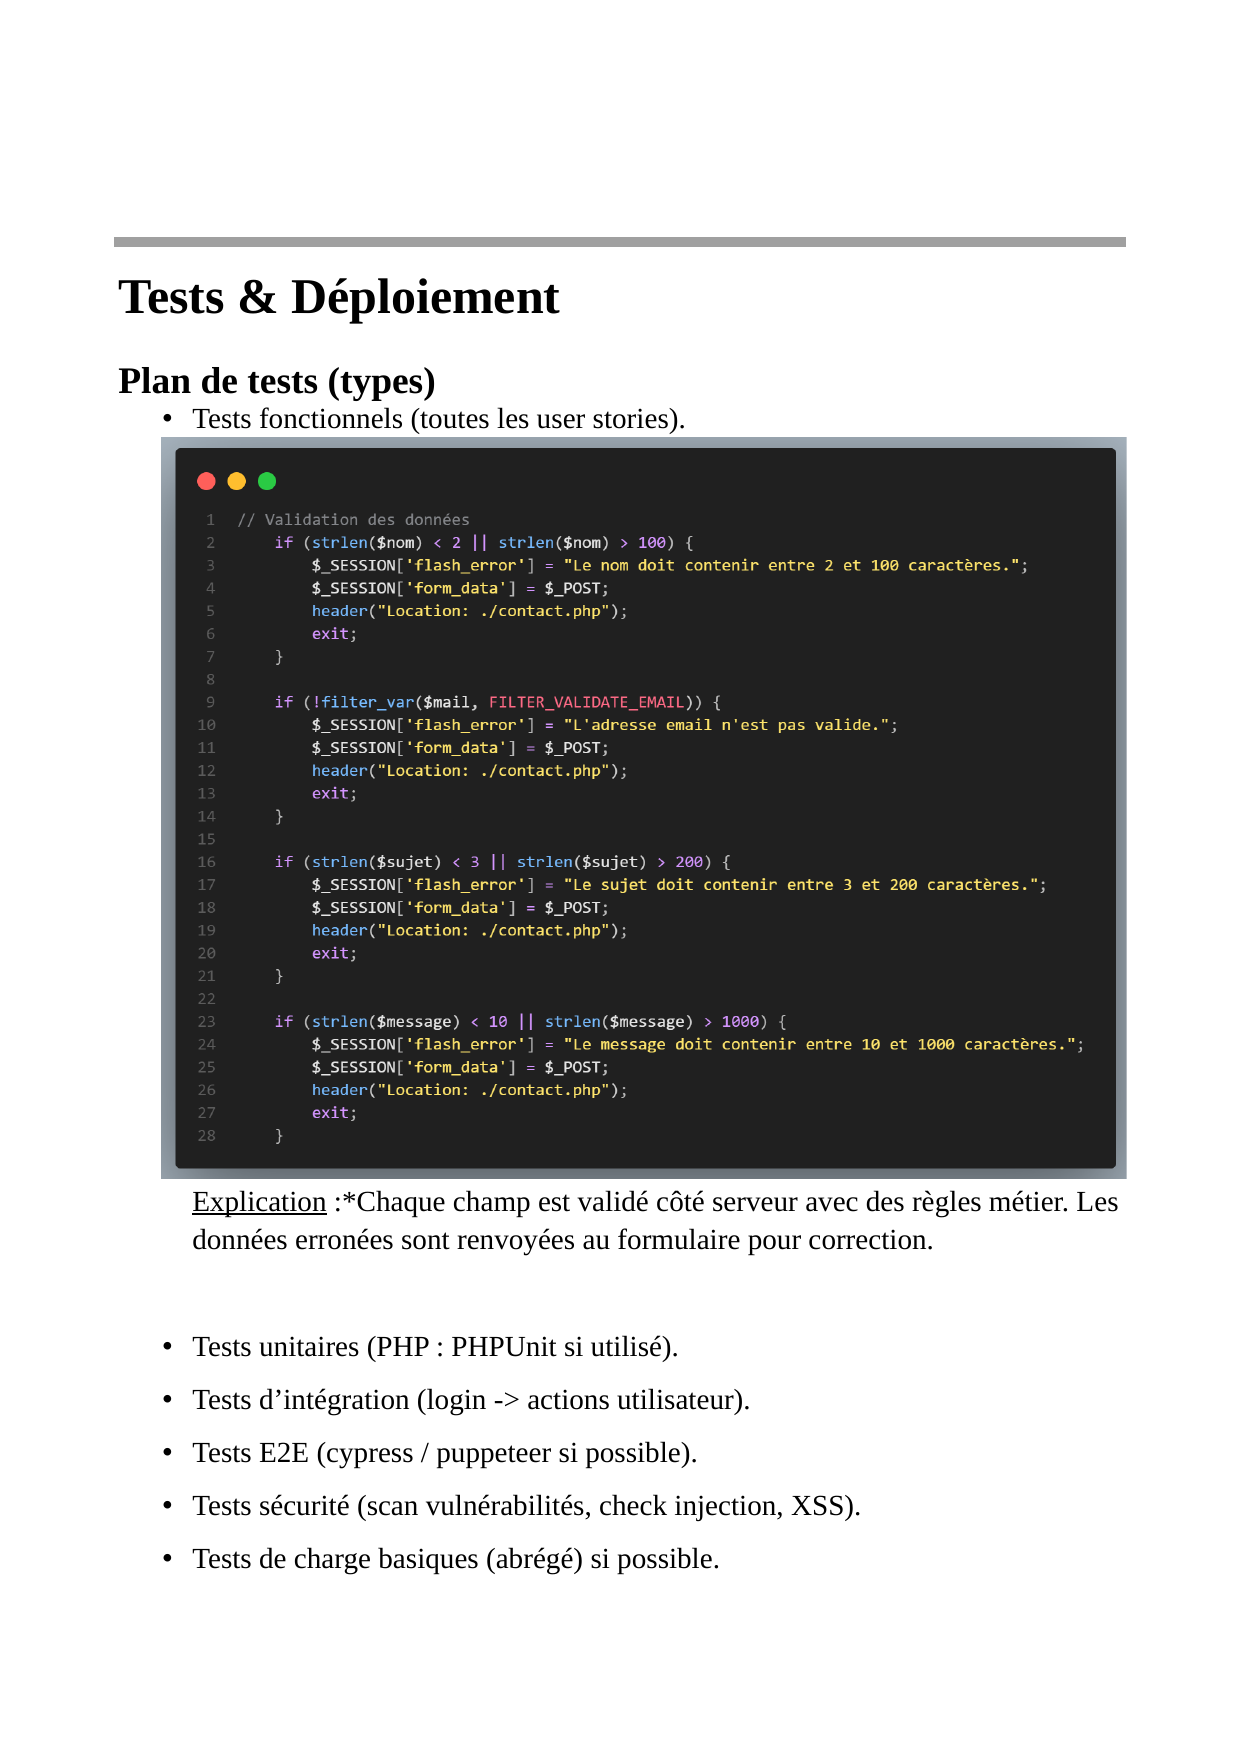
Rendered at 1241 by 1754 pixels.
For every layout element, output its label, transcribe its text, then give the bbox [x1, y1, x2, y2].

subtitle Tests & Déploiement [118, 267, 1122, 325]
list Tests fonctionnels (toutes les user stories). [162, 401, 1122, 435]
list Tests de charge basiques (abrégé) si possible. [162, 1542, 1122, 1575]
subtitle Plan de tests (types) [118, 358, 1122, 401]
picture [161, 437, 1127, 1179]
list Tests sécurité (scan vulnérabilités, check injection, XSS). [162, 1488, 1122, 1522]
list Tests d’intégration (login -> actions utilisateur). [162, 1382, 1122, 1416]
list Explication :*Chaque champ est validé côté serveur avec des règles métier. Les données erronées sont renvoyées au formulaire pour correction. [162, 1179, 1122, 1256]
list Tests E2E (cypress / puppeteer si possible). [162, 1435, 1122, 1469]
list Tests unitaires (PHP : PHPUnit si utilisé). [162, 1329, 1122, 1362]
